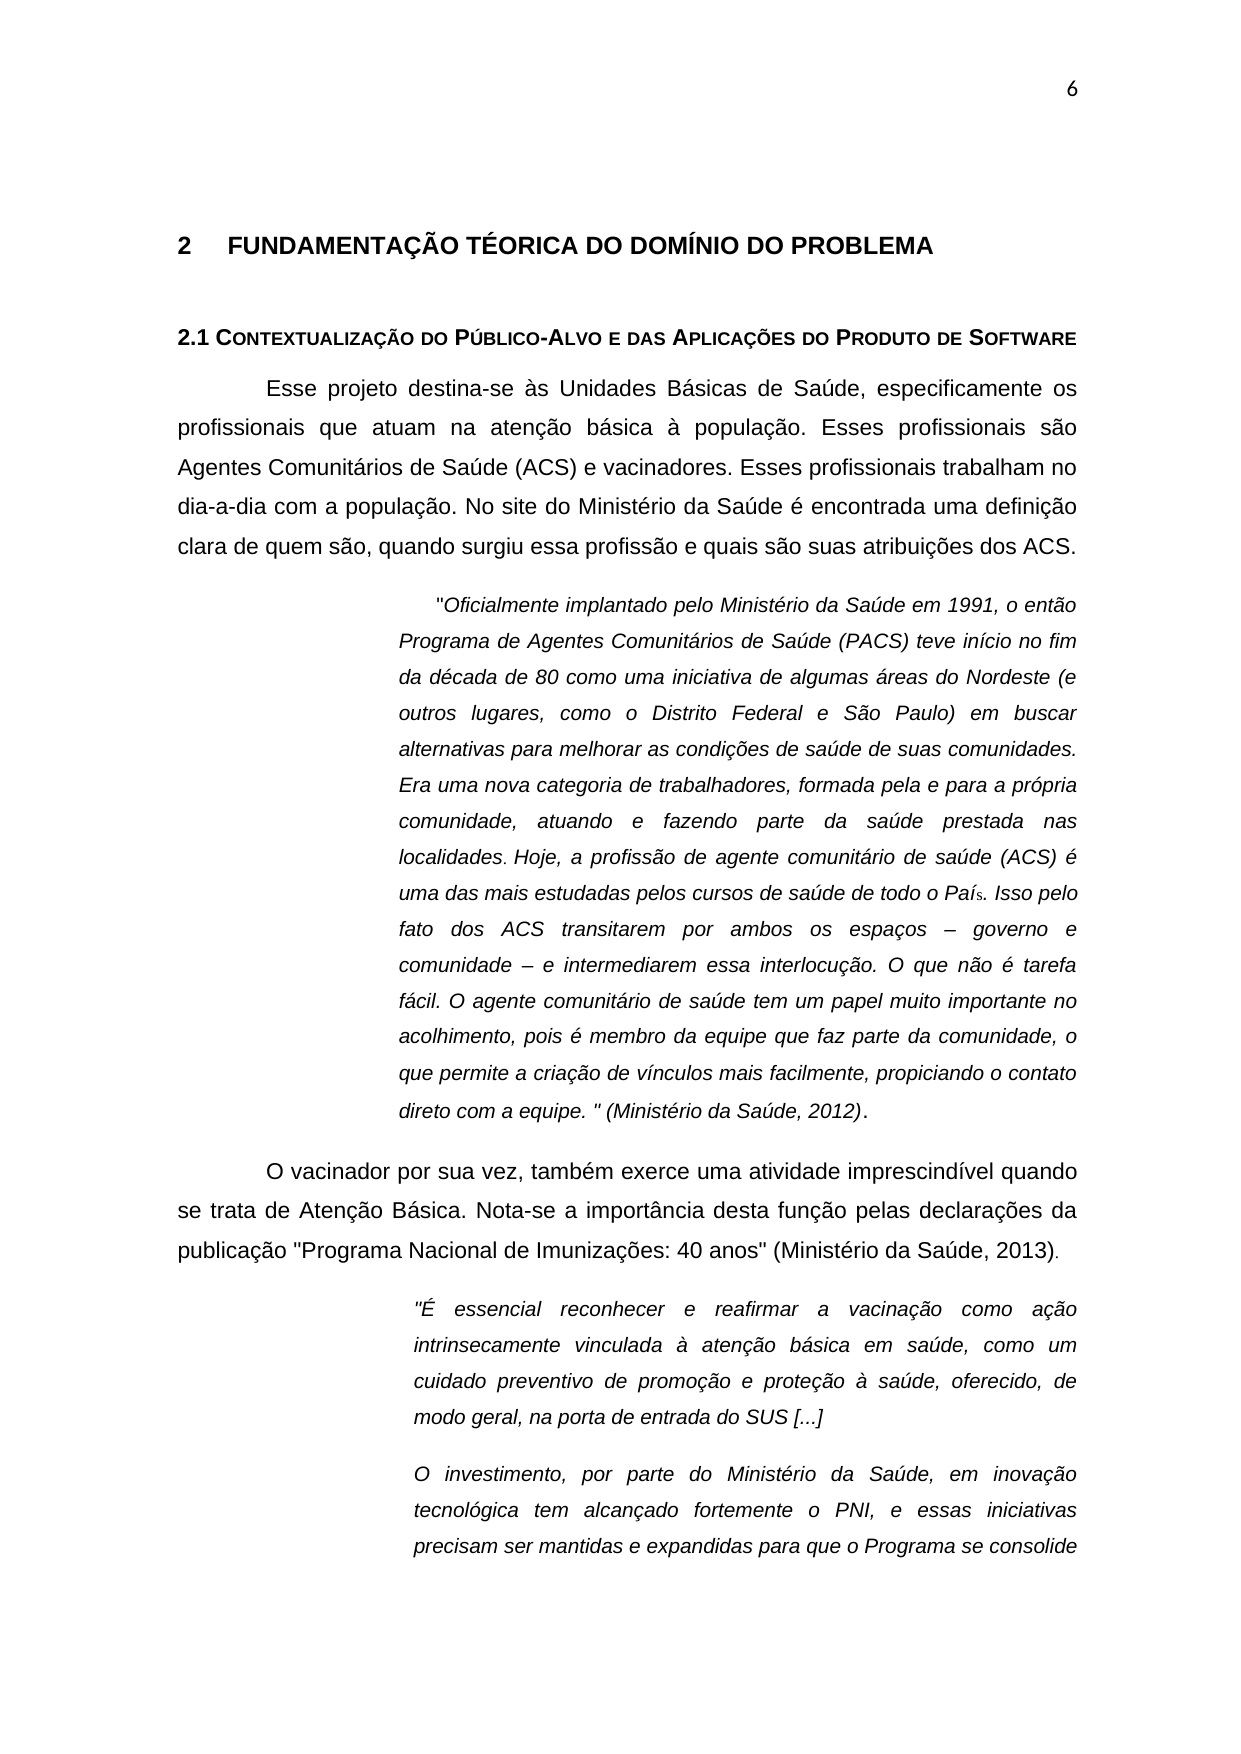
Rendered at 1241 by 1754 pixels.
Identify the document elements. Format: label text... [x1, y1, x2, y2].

text Esse projeto destina-se às Unidades Básicas de Saúde, especificamente os profissionais que atuam na atenção básica à população. Esses profissionais são Agentes Comunitários de Saúde (ACS) e vacinadores. Esses profissionais trabalham no dia-a-dia com a população. No site do Ministério da Saúde é encontrada uma definição clara de quem são, quando surgiu essa profissão e quais são suas atribuições dos ACS. [177, 375, 1078, 559]
text O vacinador por sua vez, também exerce uma atividade imprescindível quando se trata de Atenção Básica. Nota-se a importância desta função pelas declarações da publicação "Programa Nacional de Imunizações: 40 anos" (Ministério da Saúde, 2013). [177, 1158, 1078, 1263]
text "Oficialmente implantado pelo Ministério da Saúde em 1991, o então Programa de Agentes Comunitários de Saúde (PACS) teve início no fim da década de 80 como uma iniciativa de algumas áreas do Nordeste (e outros lugares, como o Distrito Federal e São Paulo) em buscar alternativas para melhorar as condições de saúde de suas comunidades. Era uma nova categoria de trabalhadores, formada pela e para a própria comunidade, atuando e fazendo parte da saúde prestada nas localidades. Hoje, a profissão de agente comunitário de saúde (ACS) é uma das mais estudadas pelos cursos de saúde de todo o País. Isso pelo fato dos ACS transitarem por ambos os espaços – governo e comunidade – e intermediarem essa interlocução. O que não é tarefa fácil. O agente comunitário de saúde tem um papel muito importante no acolhimento, pois é membro da equipe que faz parte da comunidade, o que permite a criação de vínculos mais facilmente, propiciando o contato direto com a equipe. " (Ministério da Saúde, 2012). [398, 593, 1078, 1124]
text "É essencial reconhecer e reafirmar a vacinação como ação intrinsecamente vinculada à atenção básica em saúde, como um cuidado preventivo de promoção e proteção à saúde, oferecido, de modo geral, na porta de entrada do SUS [...] [413, 1297, 1078, 1429]
text 2.1 Contextualização do Público-Alvo e das Aplicações do Produto de Software [177, 324, 1078, 350]
text O investimento, por parte do Ministério da Saúde, em inovação tecnológica tem alcançado fortemente o PNI, e essas iniciativas precisam ser mantidas e expandidas para que o Programa se consolide [413, 1462, 1078, 1557]
list FUNDAMENTAÇÃO TÉORICA DO DOMÍNIO DO PROBLEMA [177, 231, 1078, 259]
